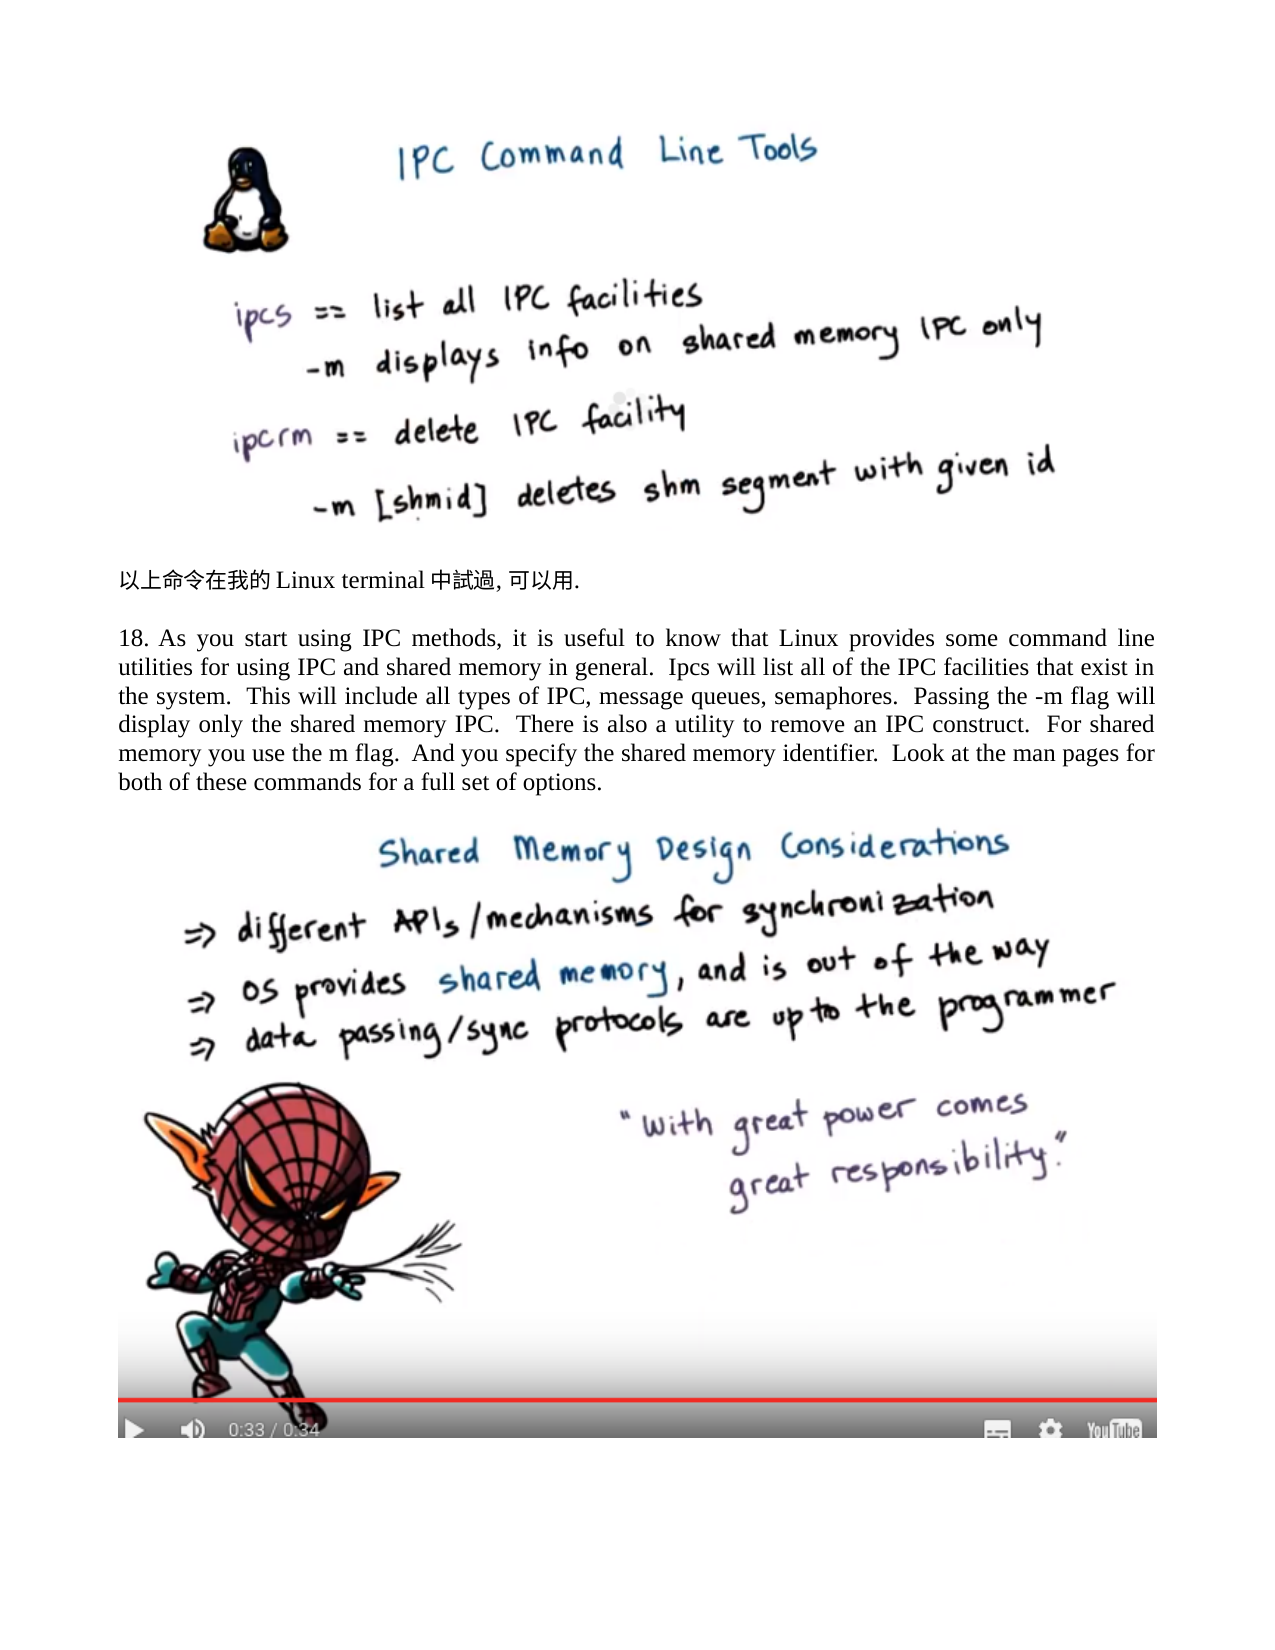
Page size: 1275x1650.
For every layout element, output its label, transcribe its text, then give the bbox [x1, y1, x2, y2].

text 以上命令在我的Linux terminal中試過, 可以用. [118, 563, 1157, 594]
picture [118, 118, 1157, 535]
picture [118, 824, 1157, 1438]
text 18. As you start using IPC methods, it is useful to know that Linux provides some command line utilities for using IPC and shared memory in general. Ipcs will list all of the IPC facilities that exist in the system. This will include all types of IPC, message queues, semaphores. Passing the -m flag will display only the shared memory IPC. There is also a utility to remove an IPC construct. For shared memory you use the m flag. And you specify the shared memory identifier. Look at the man pages for both of these commands for a full set of options. [118, 623, 1157, 796]
